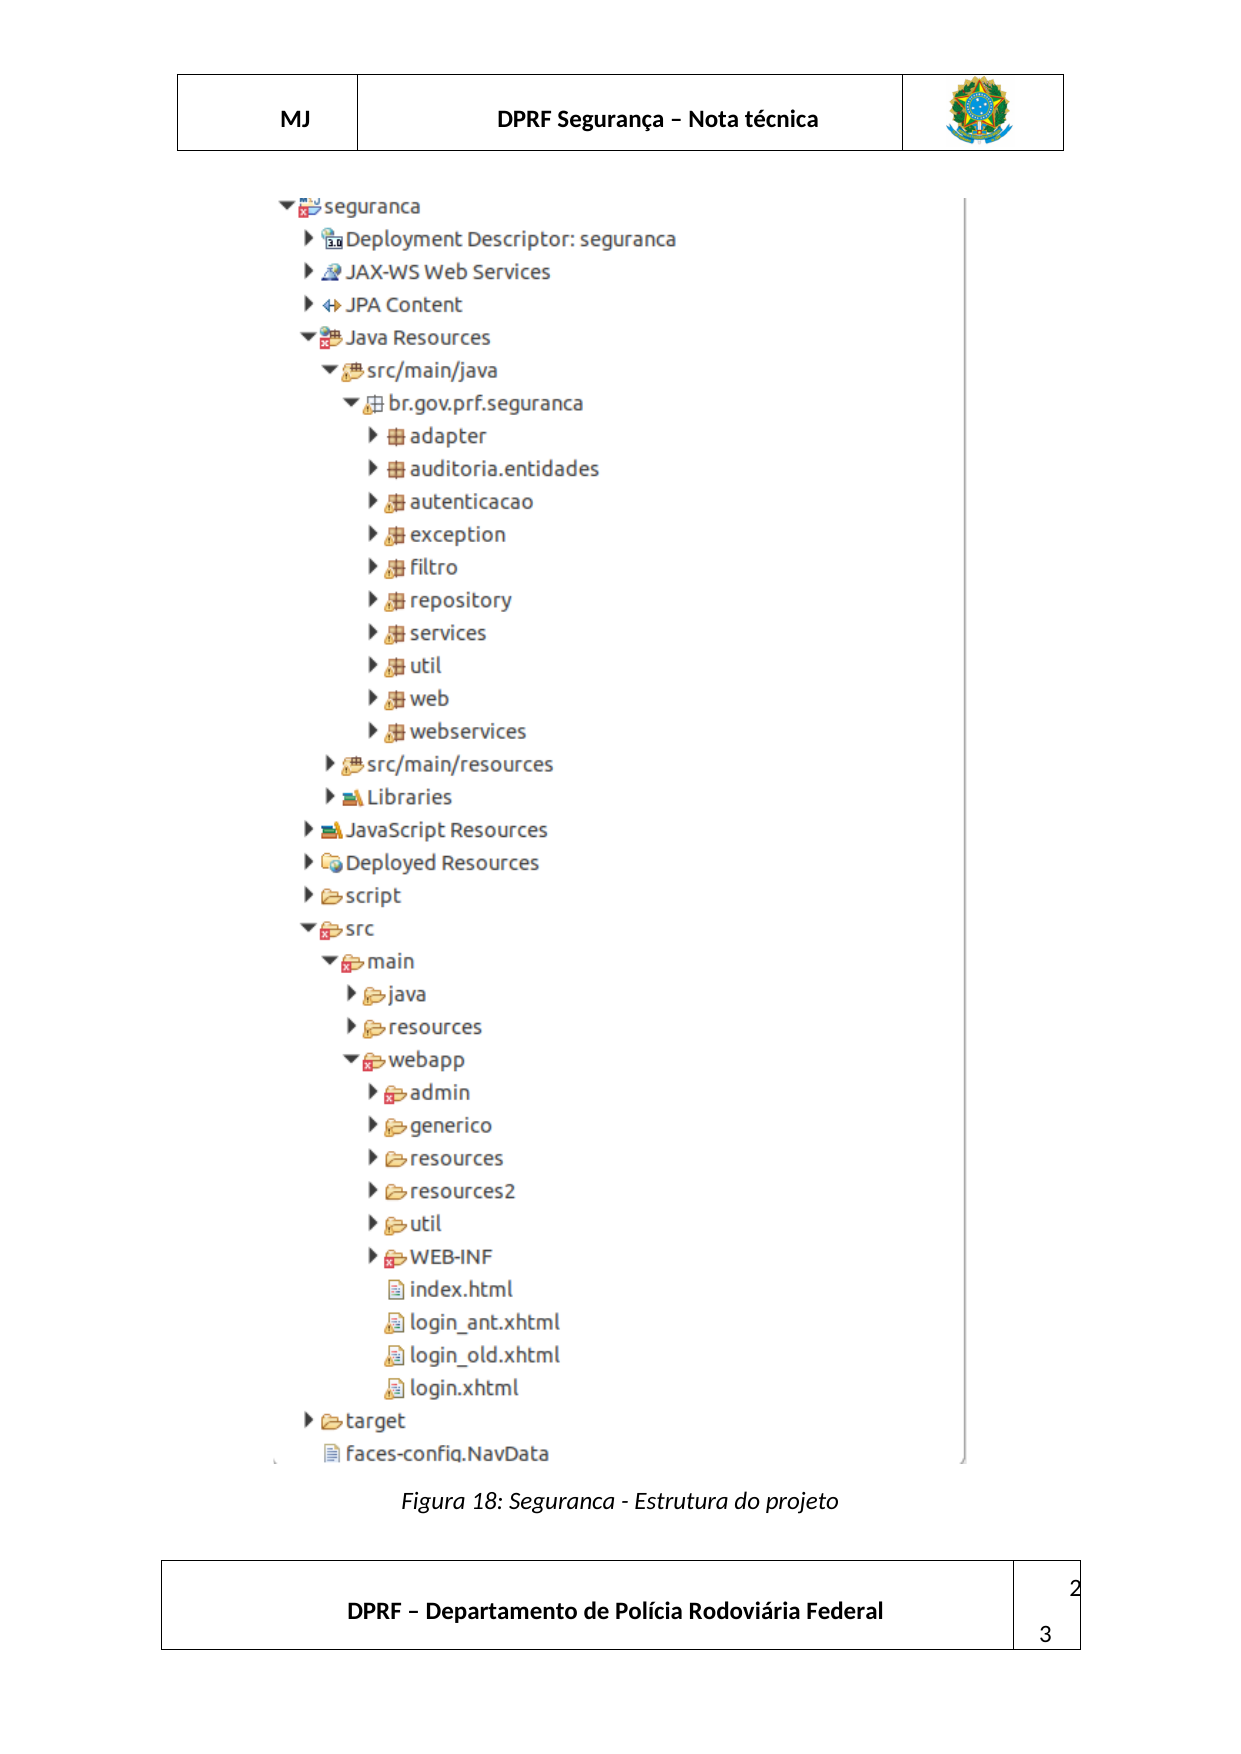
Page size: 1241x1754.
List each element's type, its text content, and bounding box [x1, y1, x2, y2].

text Figura 18: Seguranca - Estrutura do projeto [273, 1464, 967, 1515]
picture [273, 198, 967, 1464]
picture [944, 75, 1020, 149]
